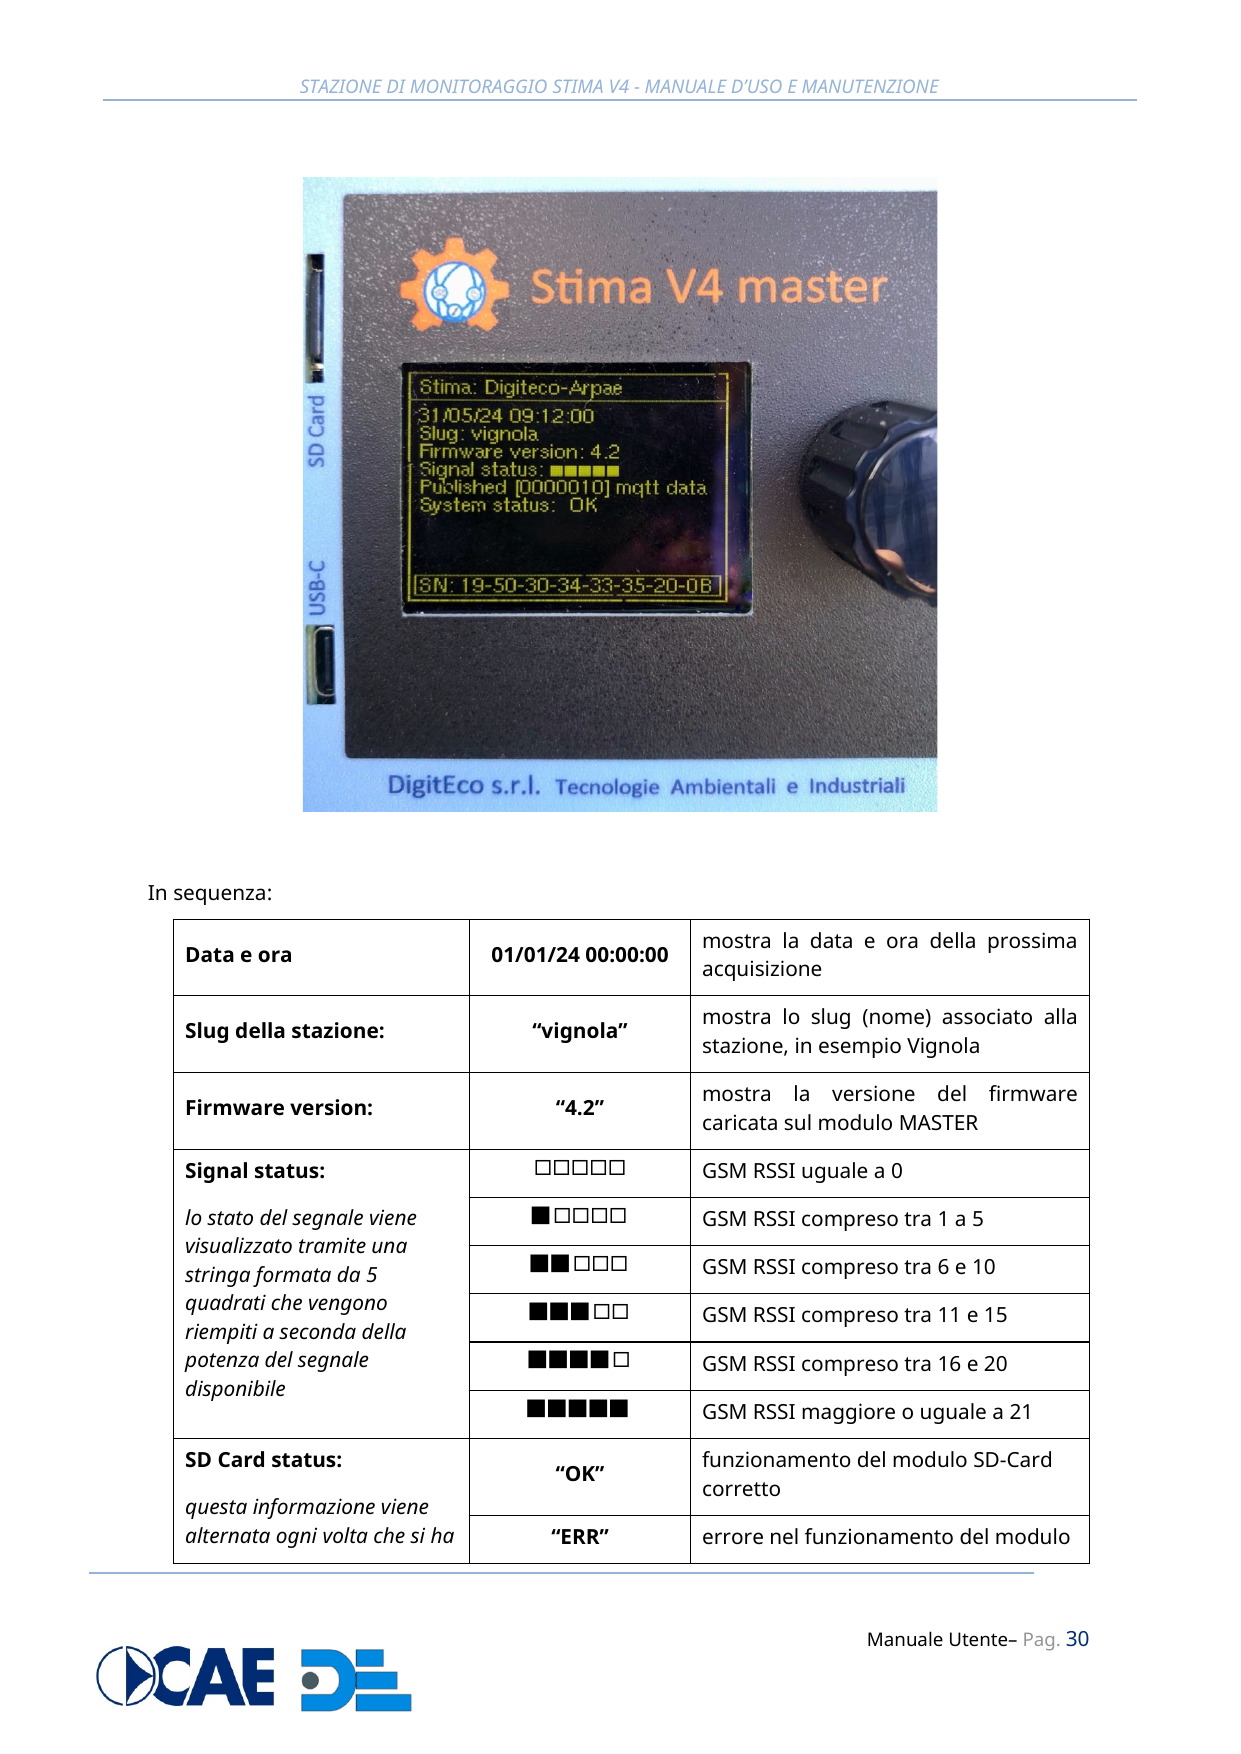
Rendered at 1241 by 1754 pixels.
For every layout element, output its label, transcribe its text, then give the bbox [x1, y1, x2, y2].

table_header 01/01/24 00:00:00 [470, 920, 690, 995]
table_cell GSM RSSI compreso tra 16 e 20 [691, 1343, 1089, 1390]
text In sequenza: [148, 878, 1092, 906]
table_cell errore nel funzionamento del modulo [691, 1516, 1089, 1563]
table_cell ¢¢¢¢¢ [470, 1391, 690, 1438]
table_cell Signal status: lo stato del segnale viene visualizzato tramite una stringa formata da 5 quadrati che vengono riempiti a seconda della potenza del segnale disponibile [174, 1150, 469, 1438]
table_cell GSM RSSI compreso tra 1 a 5 [691, 1198, 1089, 1245]
table_cell £££££ [470, 1150, 690, 1197]
table_cell GSM RSSI compreso tra 11 e 15 [691, 1294, 1089, 1341]
table_header Data e ora [174, 920, 469, 995]
table_cell funzionamento del modulo SD-Card corretto [691, 1439, 1089, 1514]
table_cell “ERR” [470, 1516, 690, 1563]
table_cell “vignola” [470, 996, 690, 1072]
table_cell ¢¢¢££ [470, 1294, 690, 1341]
table_cell GSM RSSI uguale a 0 [691, 1150, 1089, 1197]
table_cell ¢¢£££ [470, 1246, 690, 1293]
table_cell SD Card status: questa informazione viene alternata ogni volta che si ha [174, 1439, 469, 1563]
table_cell GSM RSSI compreso tra 6 e 10 [691, 1246, 1089, 1293]
table_cell mostra la versione del firmware caricata sul modulo MASTER [691, 1073, 1089, 1148]
table_cell Slug della stazione: [174, 996, 469, 1072]
table_cell ¢££££ [470, 1198, 690, 1245]
table_cell Firmware version: [174, 1073, 469, 1148]
table_cell “OK” [470, 1439, 690, 1514]
table_cell GSM RSSI maggiore o uguale a 21 [691, 1391, 1089, 1438]
table_cell mostra lo slug (nome) associato alla stazione, in esempio Vignola [691, 996, 1089, 1072]
table_cell “4.2” [470, 1073, 690, 1148]
table_header mostra la data e ora della prossima acquisizione [691, 920, 1089, 995]
table_cell ¢¢¢¢£ [470, 1343, 690, 1390]
